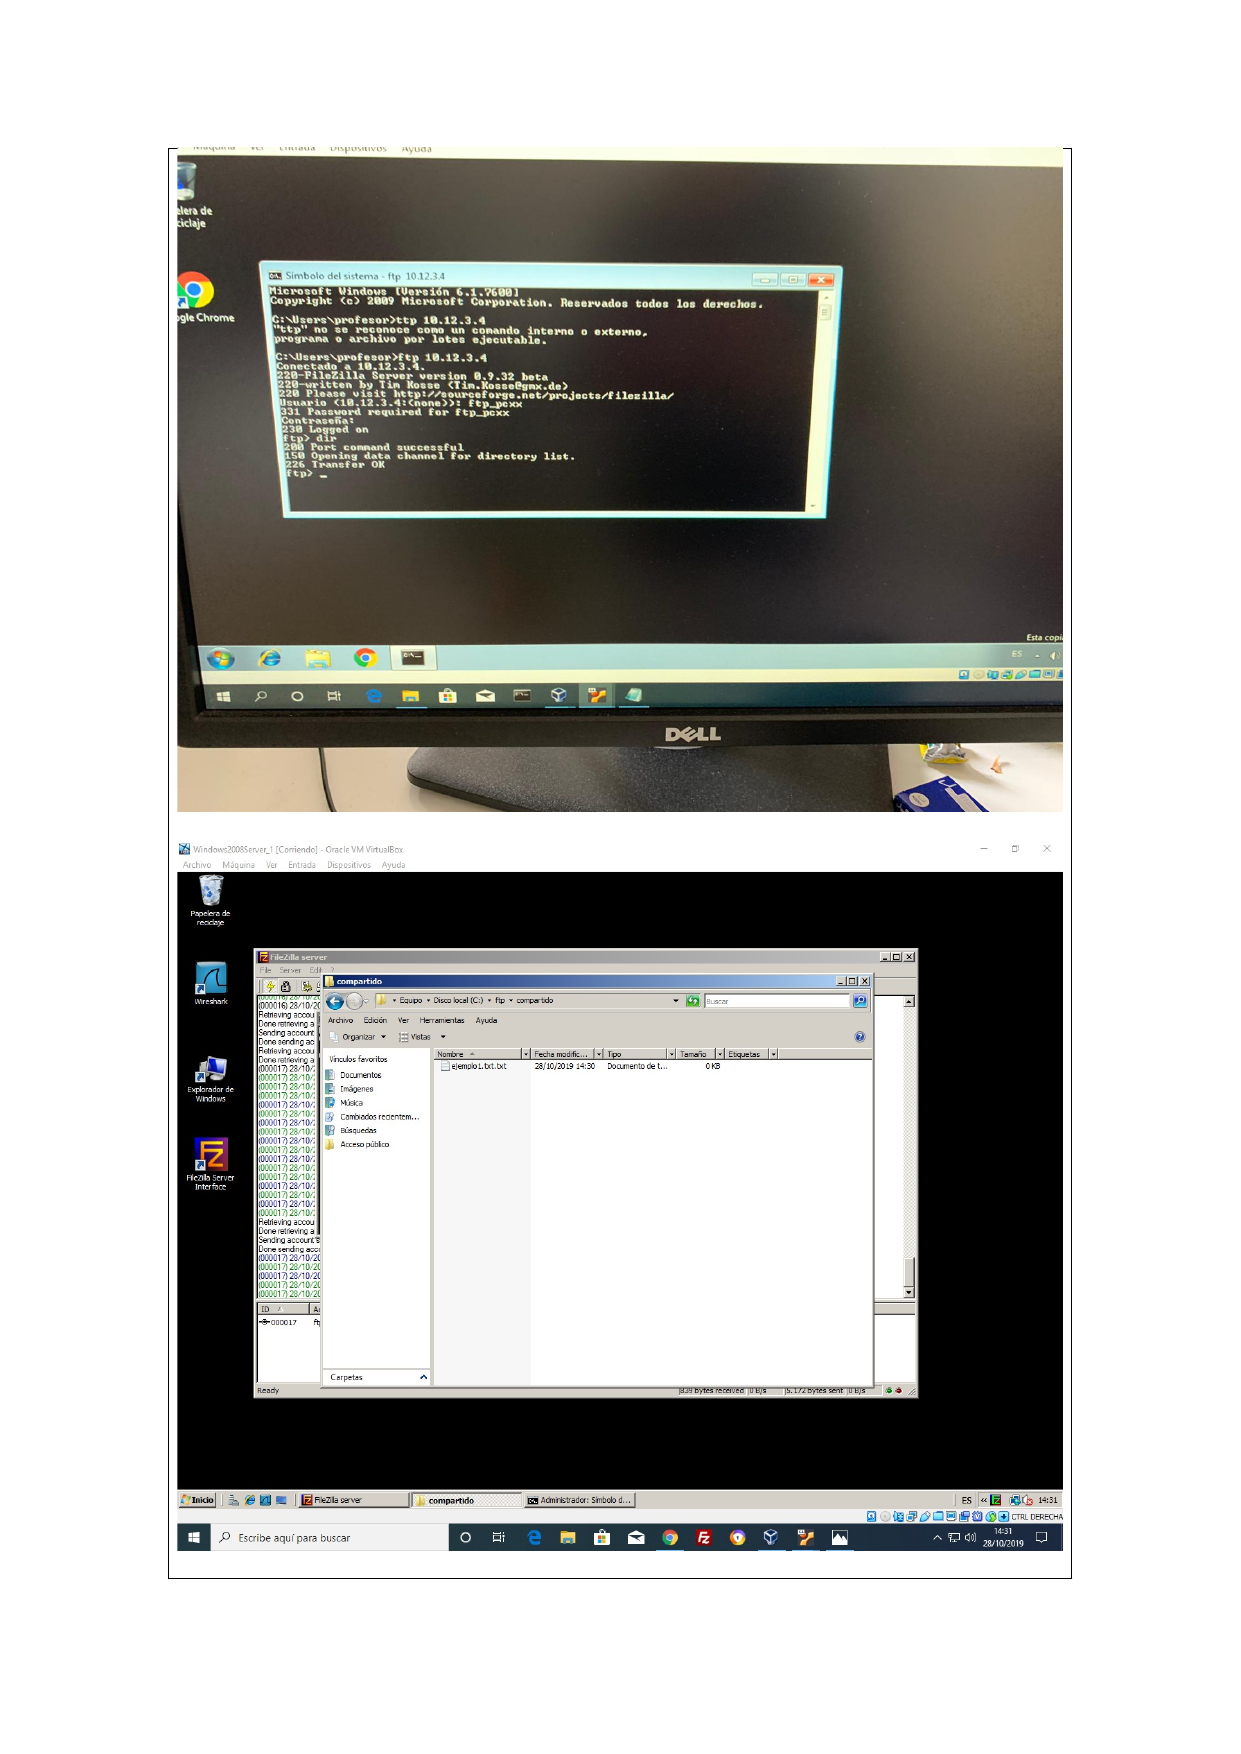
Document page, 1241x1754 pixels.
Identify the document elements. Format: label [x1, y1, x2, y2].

picture [177, 841, 1063, 1551]
picture [177, 147, 1063, 812]
